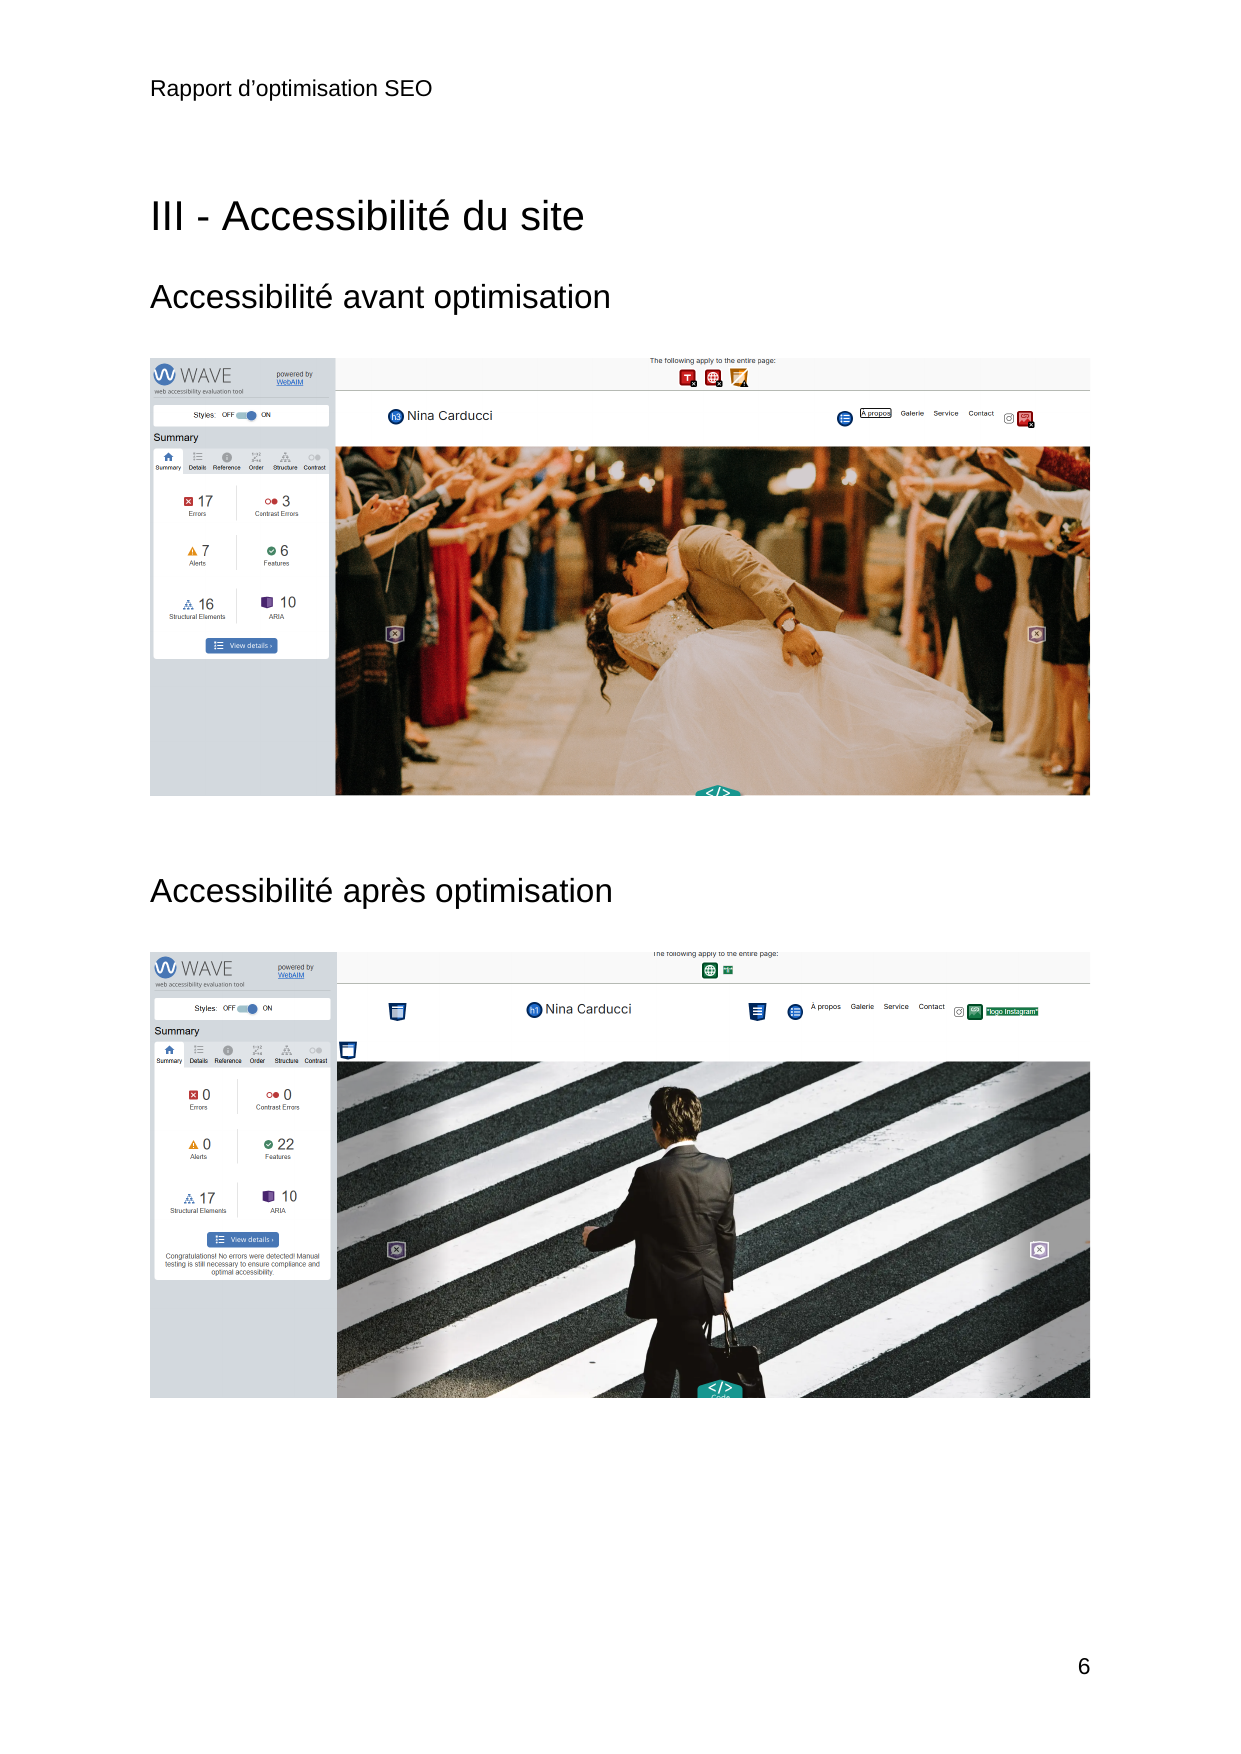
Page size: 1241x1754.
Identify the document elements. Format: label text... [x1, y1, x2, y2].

picture [150, 358, 1091, 796]
subtitle Accessibilité avant optimisation [150, 277, 1090, 316]
picture [150, 952, 1091, 1398]
subtitle III - Accessibilité du site [150, 192, 1090, 239]
subtitle Accessibilité après optimisation [150, 871, 1090, 910]
